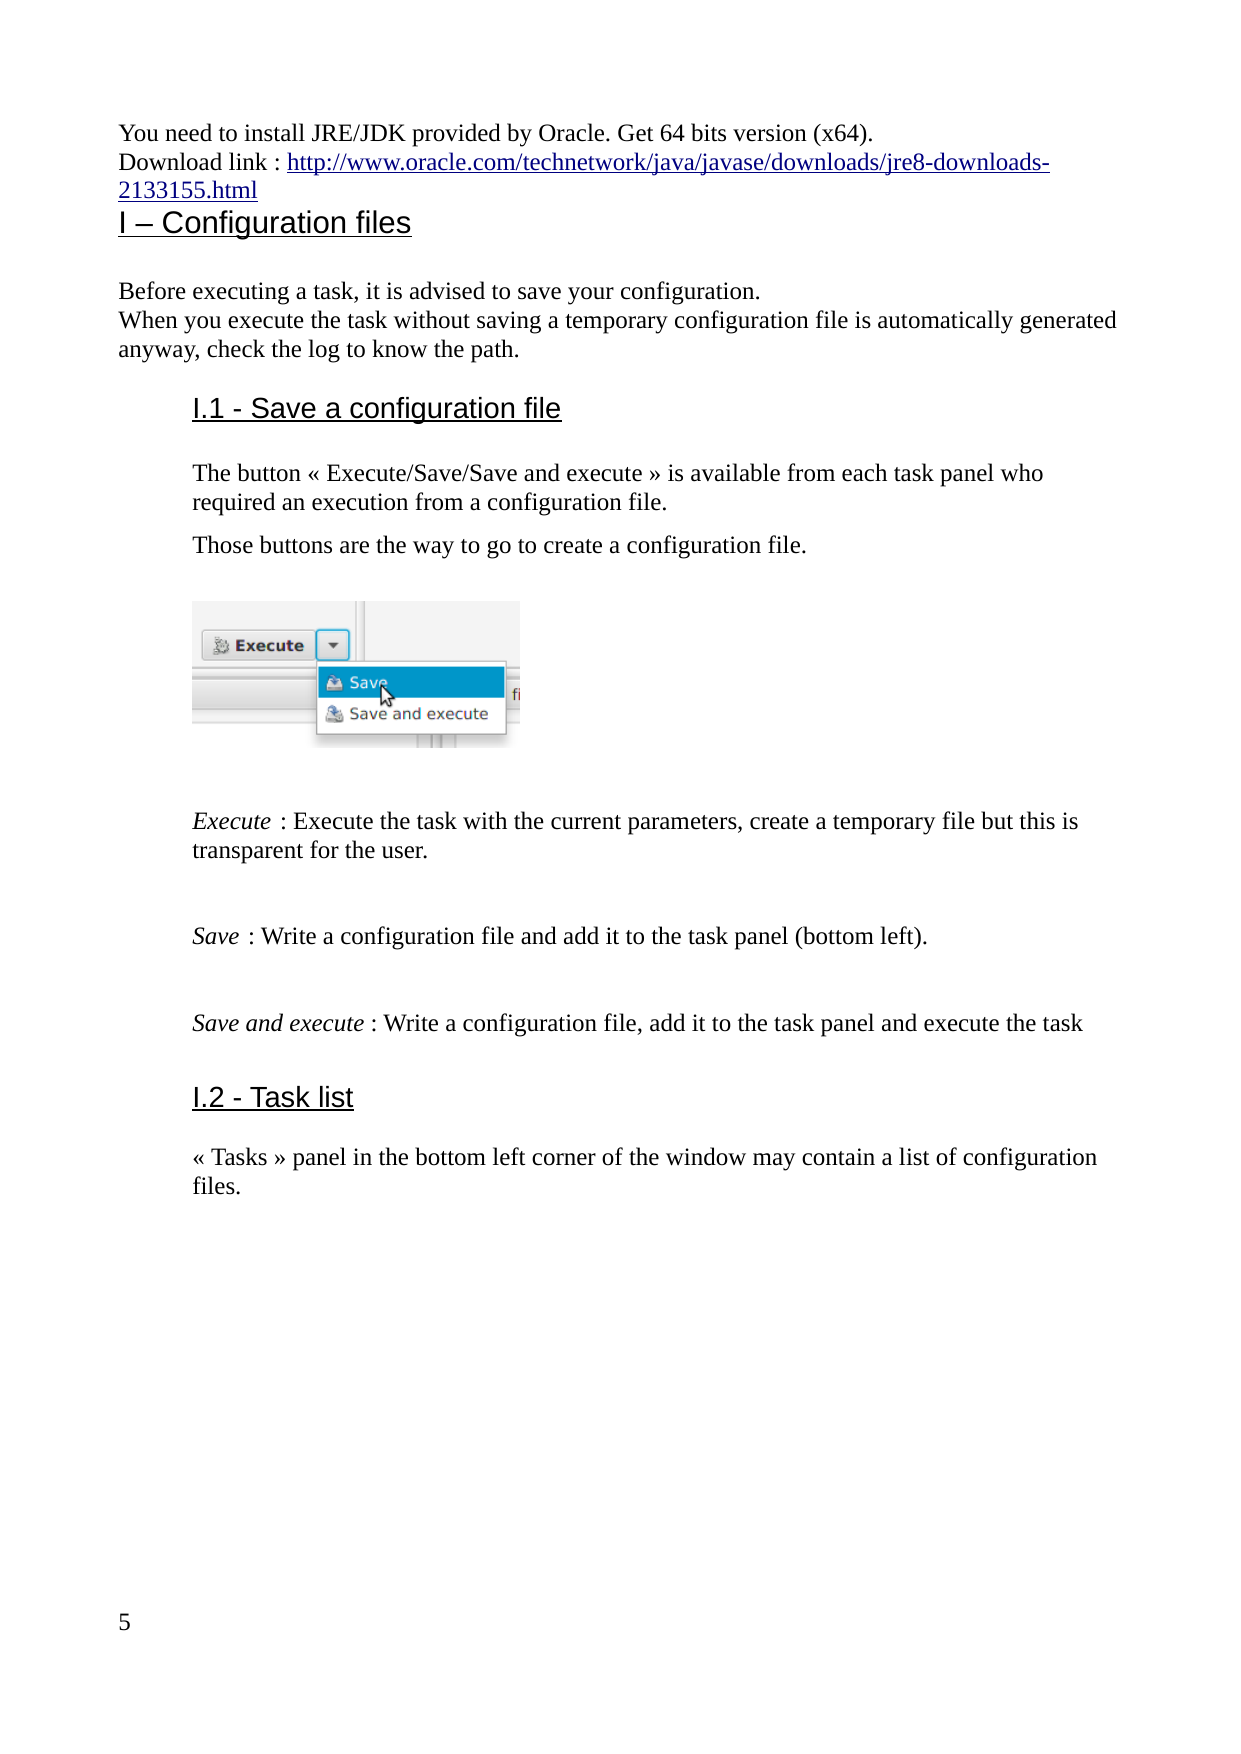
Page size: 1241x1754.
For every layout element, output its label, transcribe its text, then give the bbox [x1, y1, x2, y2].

text When you execute the task without saving a temporary configuration file is automatically generated anyway, check the log to know the path. [118, 305, 1122, 362]
text Before executing a task, it is advised to save your configuration. [118, 276, 1122, 305]
picture [192, 601, 520, 748]
text You need to install JRE/JDK provided by Oracle. Get 64 bits version (x64). [118, 118, 1122, 147]
text Those buttons are the way to go to create a configuration file. [192, 530, 1122, 559]
text « Tasks » panel in the bottom left corner of the window may contain a list of configuration files. [192, 1142, 1122, 1200]
text Save : Write a configuration file and add it to the task panel (bottom left). [192, 921, 1122, 950]
text Execute : Execute the task with the current parameters, create a temporary file but this is transparent for the user. [192, 806, 1122, 863]
text Download link : http://www.oracle.com/technetwork/java/javase/downloads/jre8-downloads-2133155.html [118, 147, 1122, 204]
subtitle I.1 - Save a configuration file [192, 391, 1122, 425]
subtitle I – Configuration files [118, 204, 1122, 240]
text Save and execute : Write a configuration file, add it to the task panel and execute the task [192, 1008, 1122, 1037]
text The button « Execute/Save/Save and execute » is available from each task panel who required an execution from a configuration file. [192, 458, 1122, 516]
subtitle I.2 - Task list [192, 1080, 1122, 1114]
